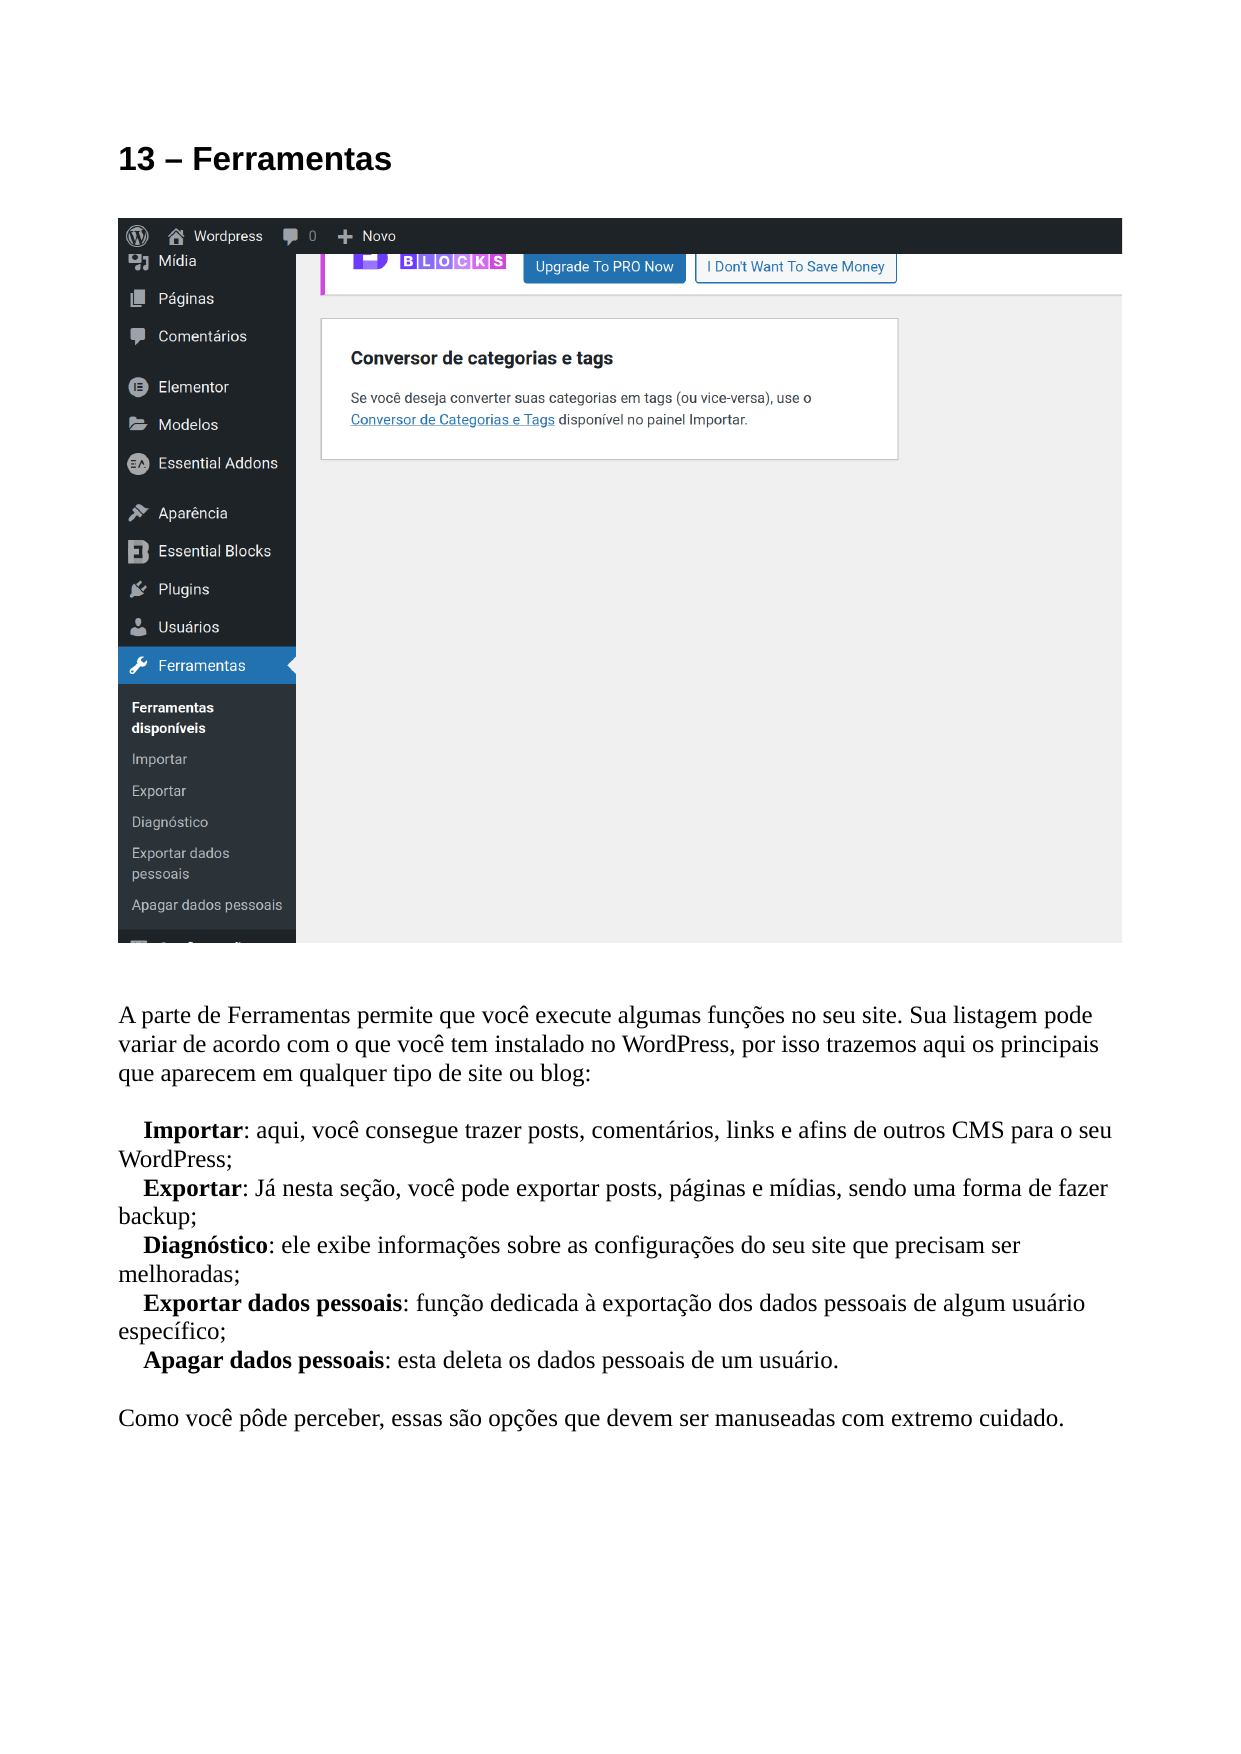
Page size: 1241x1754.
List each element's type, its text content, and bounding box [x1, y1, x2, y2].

text Apagar dados pessoais: esta deleta os dados pessoais de um usuário. [118, 1345, 1122, 1374]
text Exportar: Já nesta seção, você pode exportar posts, páginas e mídias, sendo uma forma de fazer backup; [118, 1173, 1122, 1230]
text Importar: aqui, você consegue trazer posts, comentários, links e afins de outros CMS para o seu WordPress; [118, 1115, 1122, 1173]
text Como você pôde perceber, essas são opções que devem ser manuseadas com extremo cuidado. [118, 1403, 1122, 1431]
text Diagnóstico: ele exibe informações sobre as configurações do seu site que precisam ser melhoradas; [118, 1230, 1122, 1288]
text A parte de Ferramentas permite que você execute algumas funções no seu site. Sua listagem pode variar de acordo com o que você tem instalado no WordPress, por isso trazemos aqui os principais que aparecem em qualquer tipo de site ou blog: [118, 1000, 1122, 1086]
picture [118, 218, 1123, 943]
subtitle 13 – Ferramentas [118, 139, 1122, 177]
text Exportar dados pessoais: função dedicada à exportação dos dados pessoais de algum usuário específico; [118, 1288, 1122, 1345]
